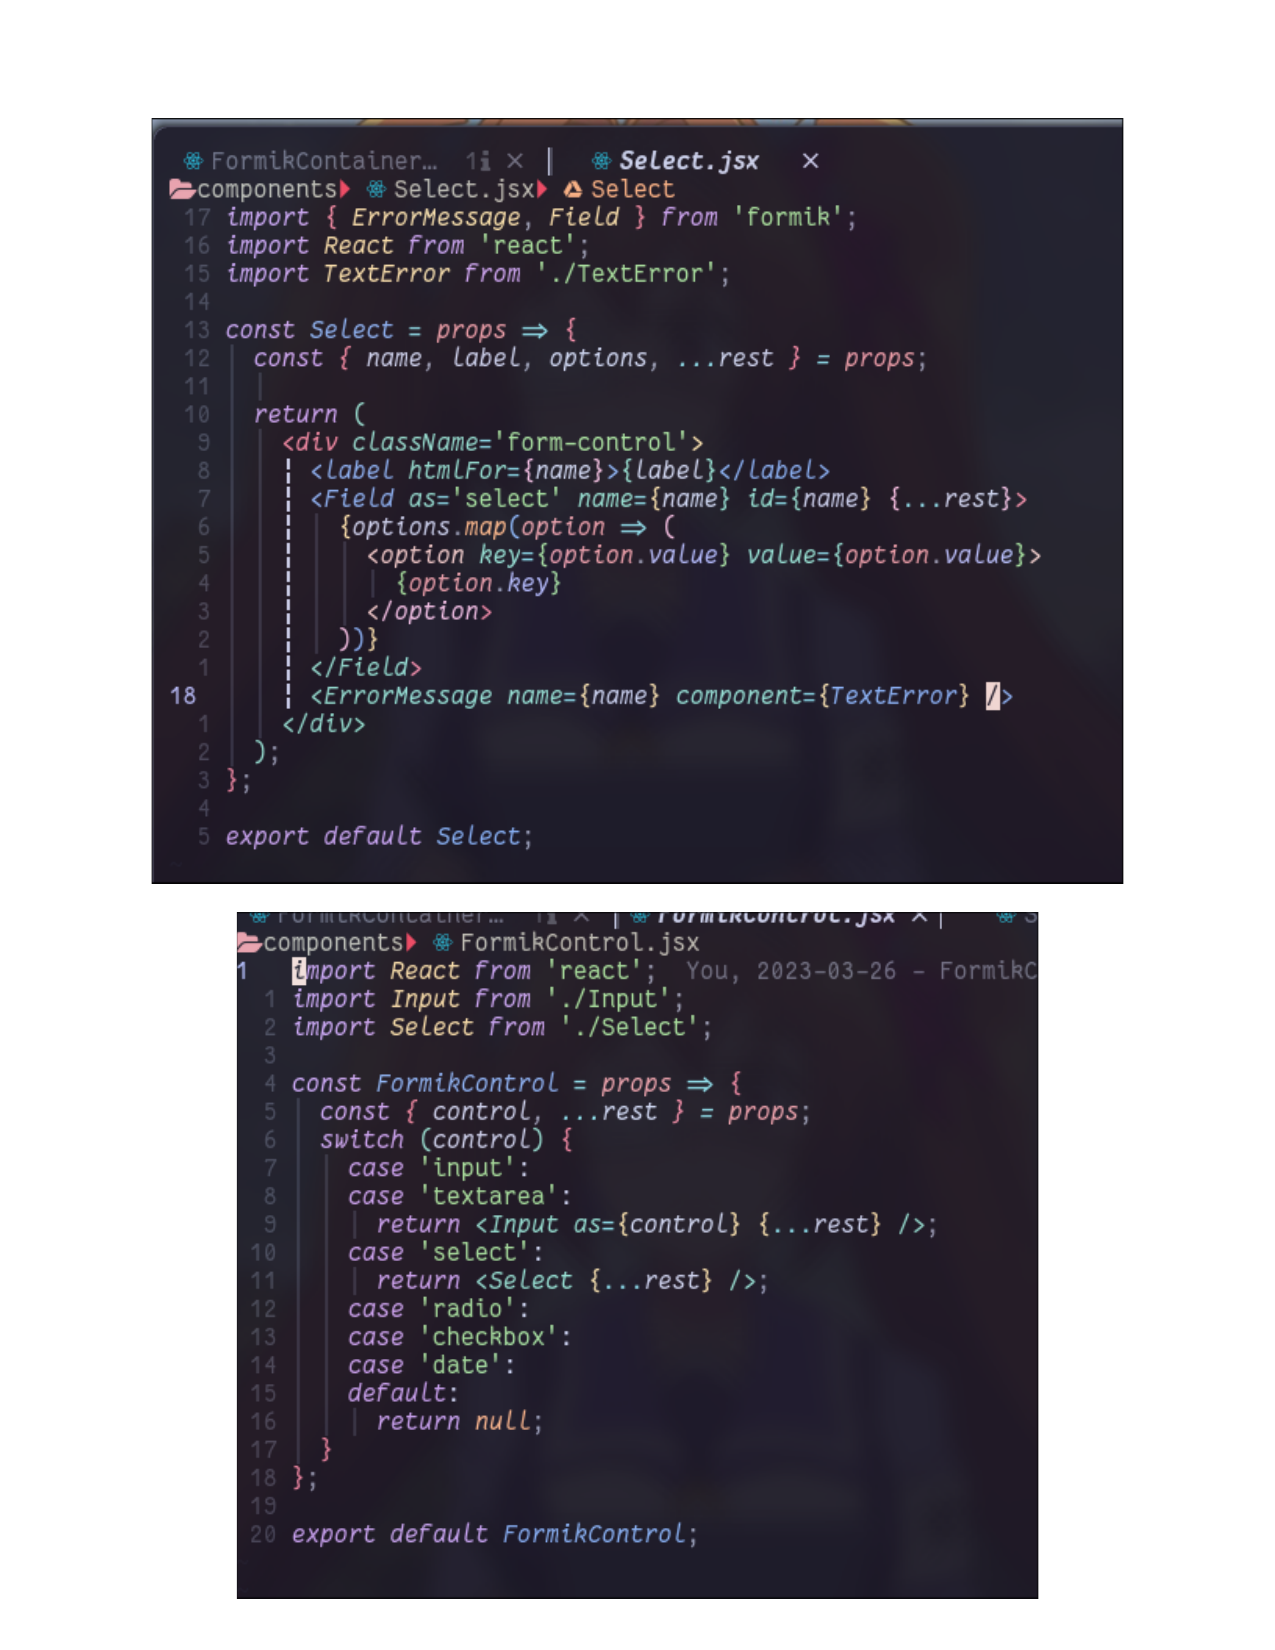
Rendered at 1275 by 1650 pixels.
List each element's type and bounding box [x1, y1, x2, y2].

picture [236, 912, 1039, 1599]
picture [151, 118, 1124, 884]
